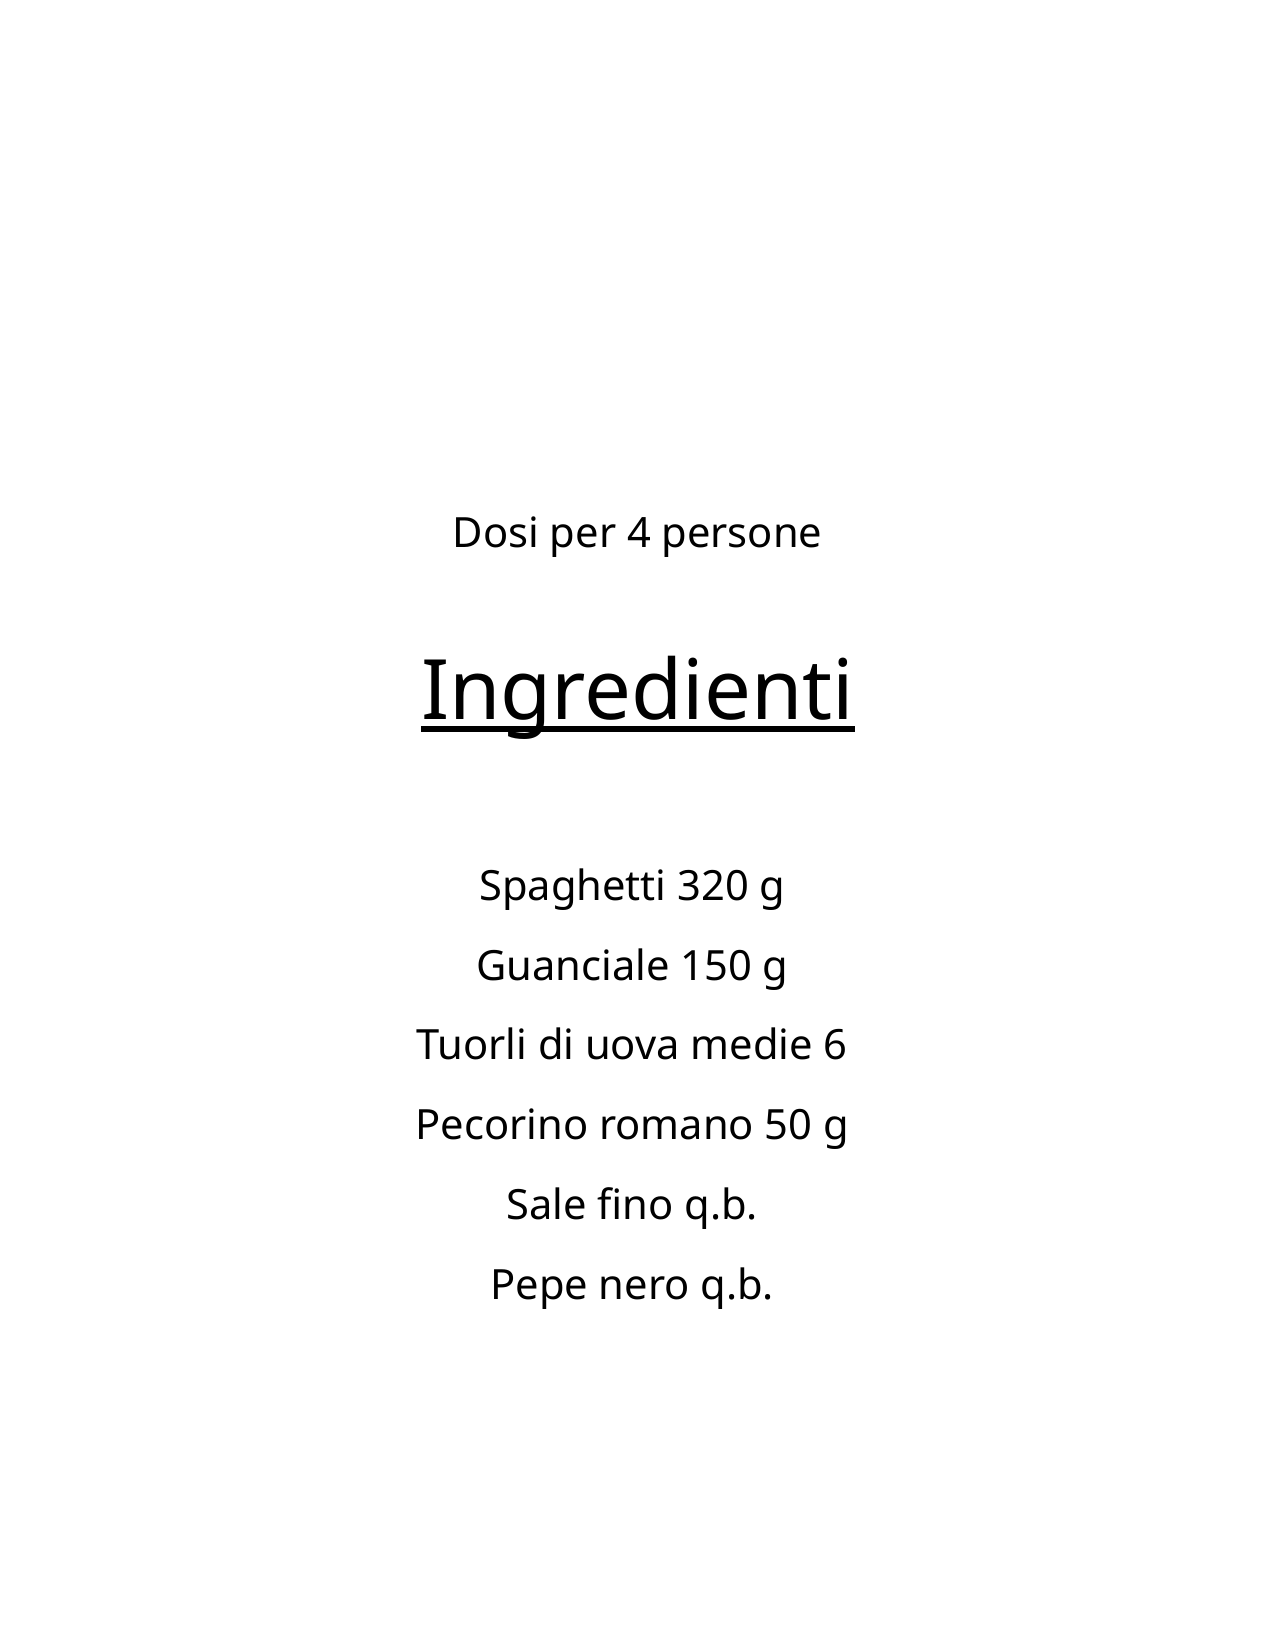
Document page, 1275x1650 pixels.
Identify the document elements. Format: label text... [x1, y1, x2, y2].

text Pecorino romano 50 g [150, 1095, 1125, 1152]
text Pepe nero q.b. [150, 1254, 1125, 1311]
text Spaghetti 320 g [150, 856, 1125, 912]
text Dosi per 4 persone [150, 503, 1125, 560]
text Sale fino q.b. [150, 1175, 1125, 1231]
text Tuorli di uova medie 6 [150, 1015, 1125, 1072]
text Ingredienti [150, 631, 1125, 744]
text Guanciale 150 g [150, 935, 1125, 992]
